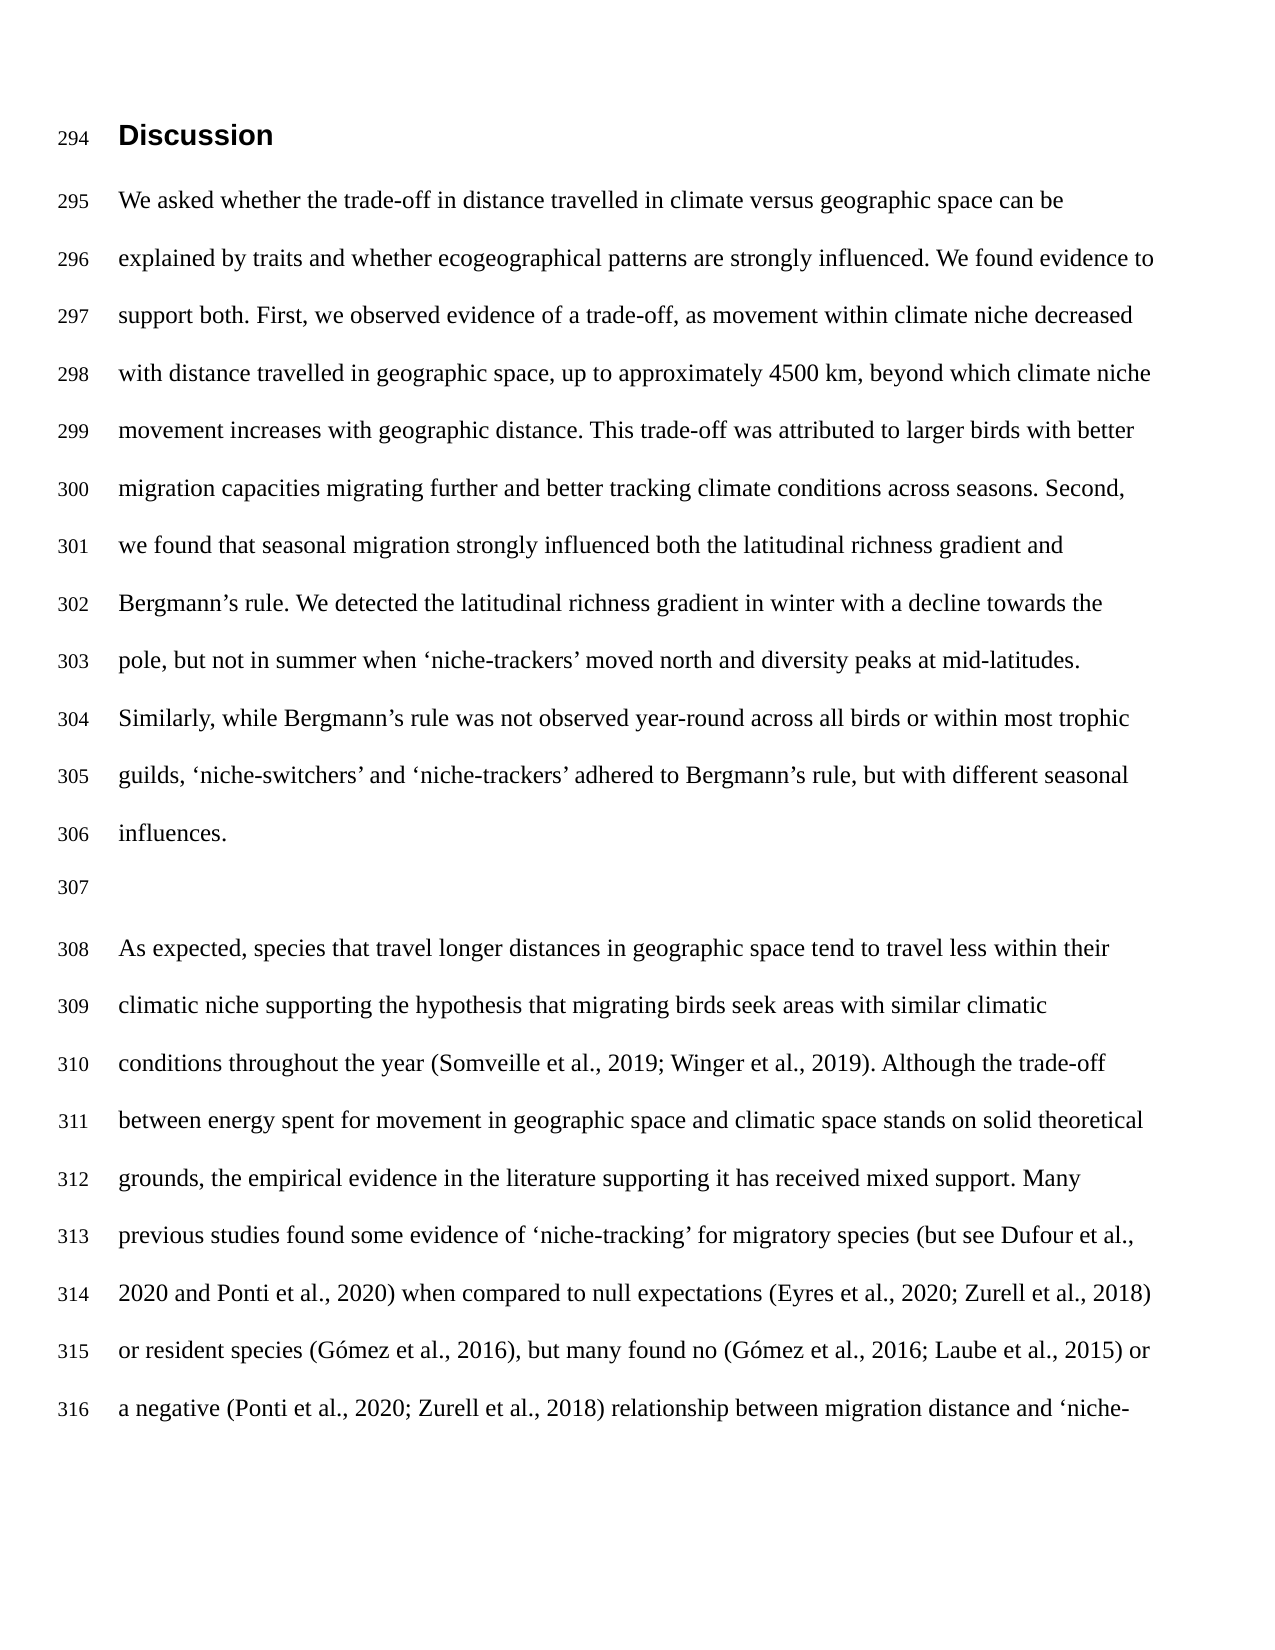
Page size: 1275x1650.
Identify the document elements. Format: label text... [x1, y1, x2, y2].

text We asked whether the trade-off in distance travelled in climate versus geographic space can be explained by traits and whether ecogeographical patterns are strongly influenced. We found evidence to support both. First, we observed evidence of a trade-off, as movement within climate niche decreased with distance travelled in geographic space, up to approximately 4500 km, beyond which climate niche movement increases with geographic distance. This trade-off was attributed to larger birds with better migration capacities migrating further and better tracking climate conditions across seasons. Second, we found that seasonal migration strongly influenced both the latitudinal richness gradient and Bergmann’s rule. We detected the latitudinal richness gradient in winter with a decline towards the pole, but not in summer when ‘niche-trackers’ moved north and diversity peaks at mid-latitudes. Similarly, while Bergmann’s rule was not observed year-round across all birds or within most trophic guilds, ‘niche-switchers’ and ‘niche-trackers’ adhered to Bergmann’s rule, but with different seasonal influences. [118, 185, 1157, 846]
text As expected, species that travel longer distances in geographic space tend to travel less within their climatic niche supporting the hypothesis that migrating birds seek areas with similar climatic conditions throughout the year (Somveille et al., 2019; Winger et al., 2019). Although the trade-off between energy spent for movement in geographic space and climatic space stands on solid theoretical grounds, the empirical evidence in the literature supporting it has received mixed support. Many previous studies found some evidence of ‘niche-tracking’ for migratory species (but see Dufour et al., 2020 and Ponti et al., 2020) when compared to null expectations (Eyres et al., 2020; Zurell et al., 2018) or resident species (Gómez et al., 2016), but many found no (Gómez et al., 2016; Laube et al., 2015) or a negative (Ponti et al., 2020; Zurell et al., 2018) relationship between migration distance and ‘niche- [118, 933, 1157, 1421]
subtitle Discussion [118, 118, 1157, 152]
